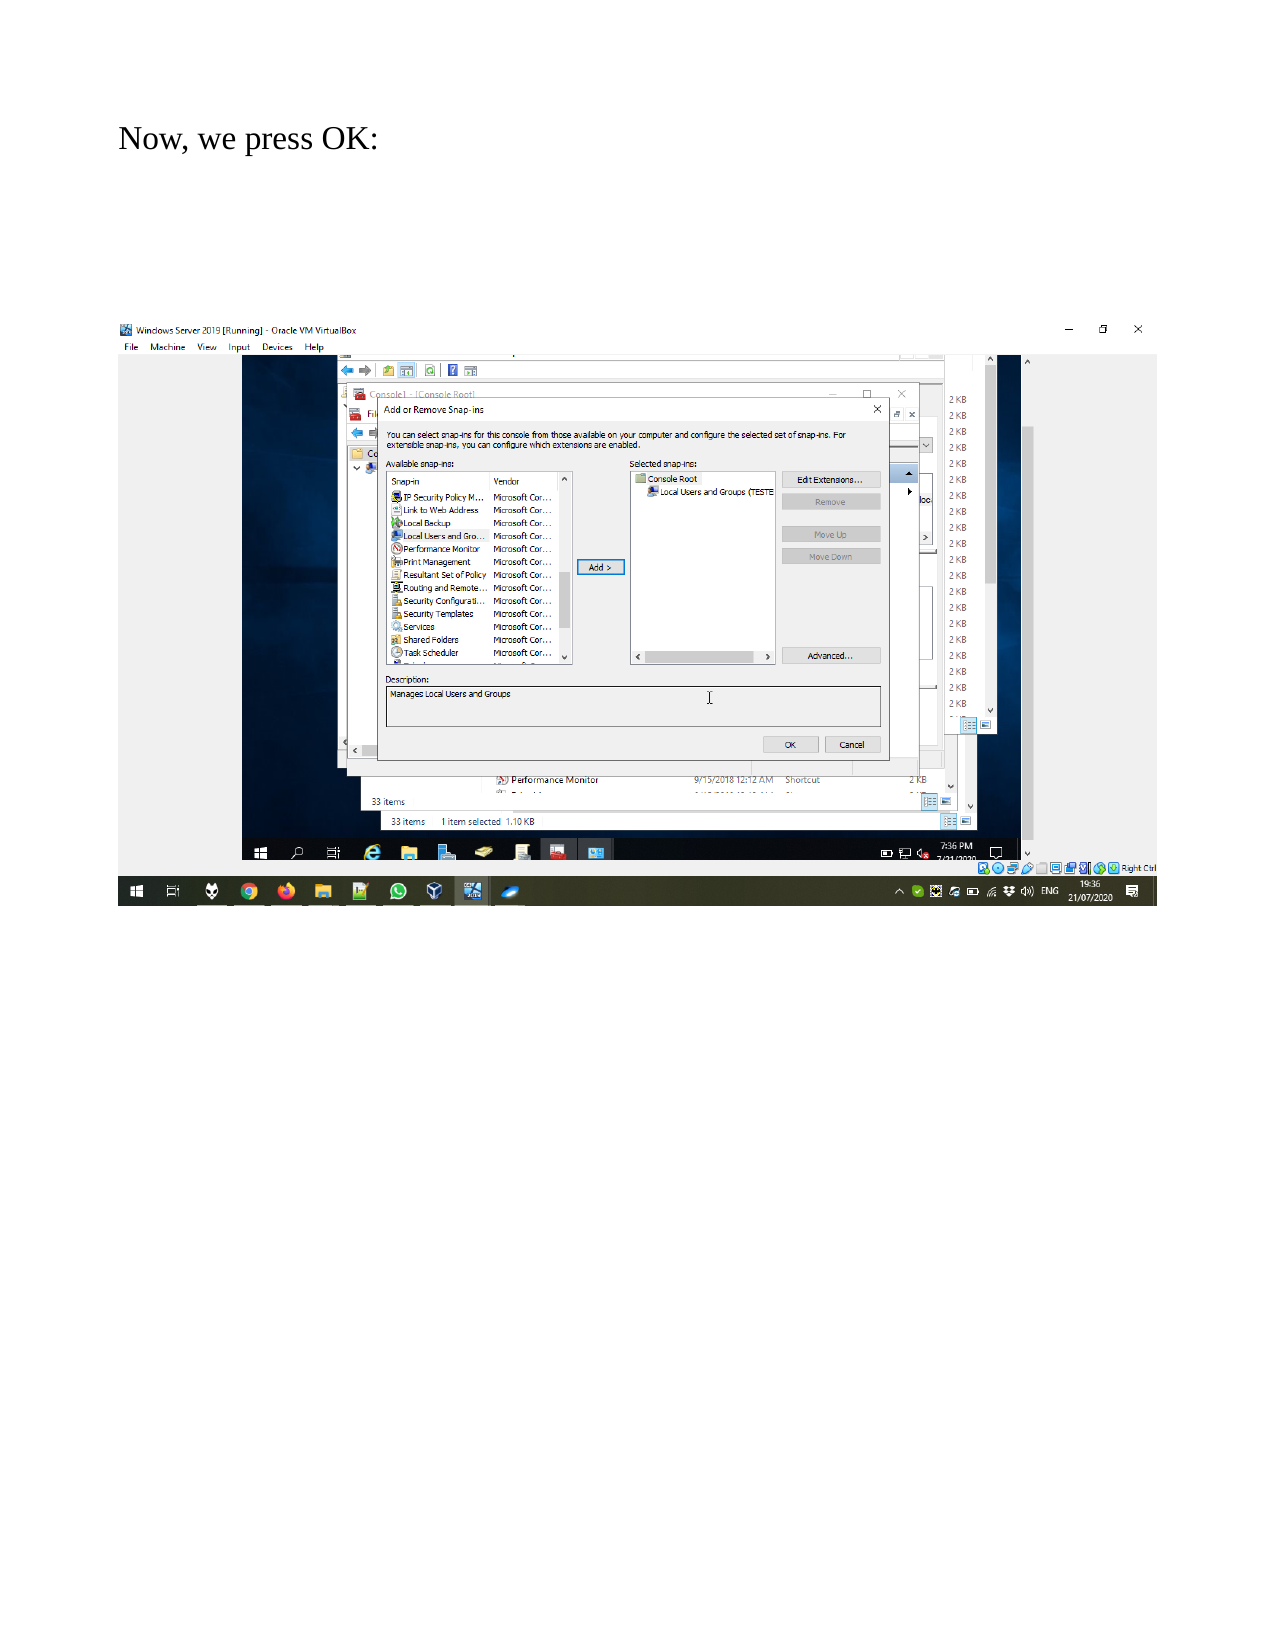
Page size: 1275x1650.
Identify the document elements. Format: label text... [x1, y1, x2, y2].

picture [118, 321, 1157, 906]
text Now, we press OK: [118, 118, 1157, 156]
